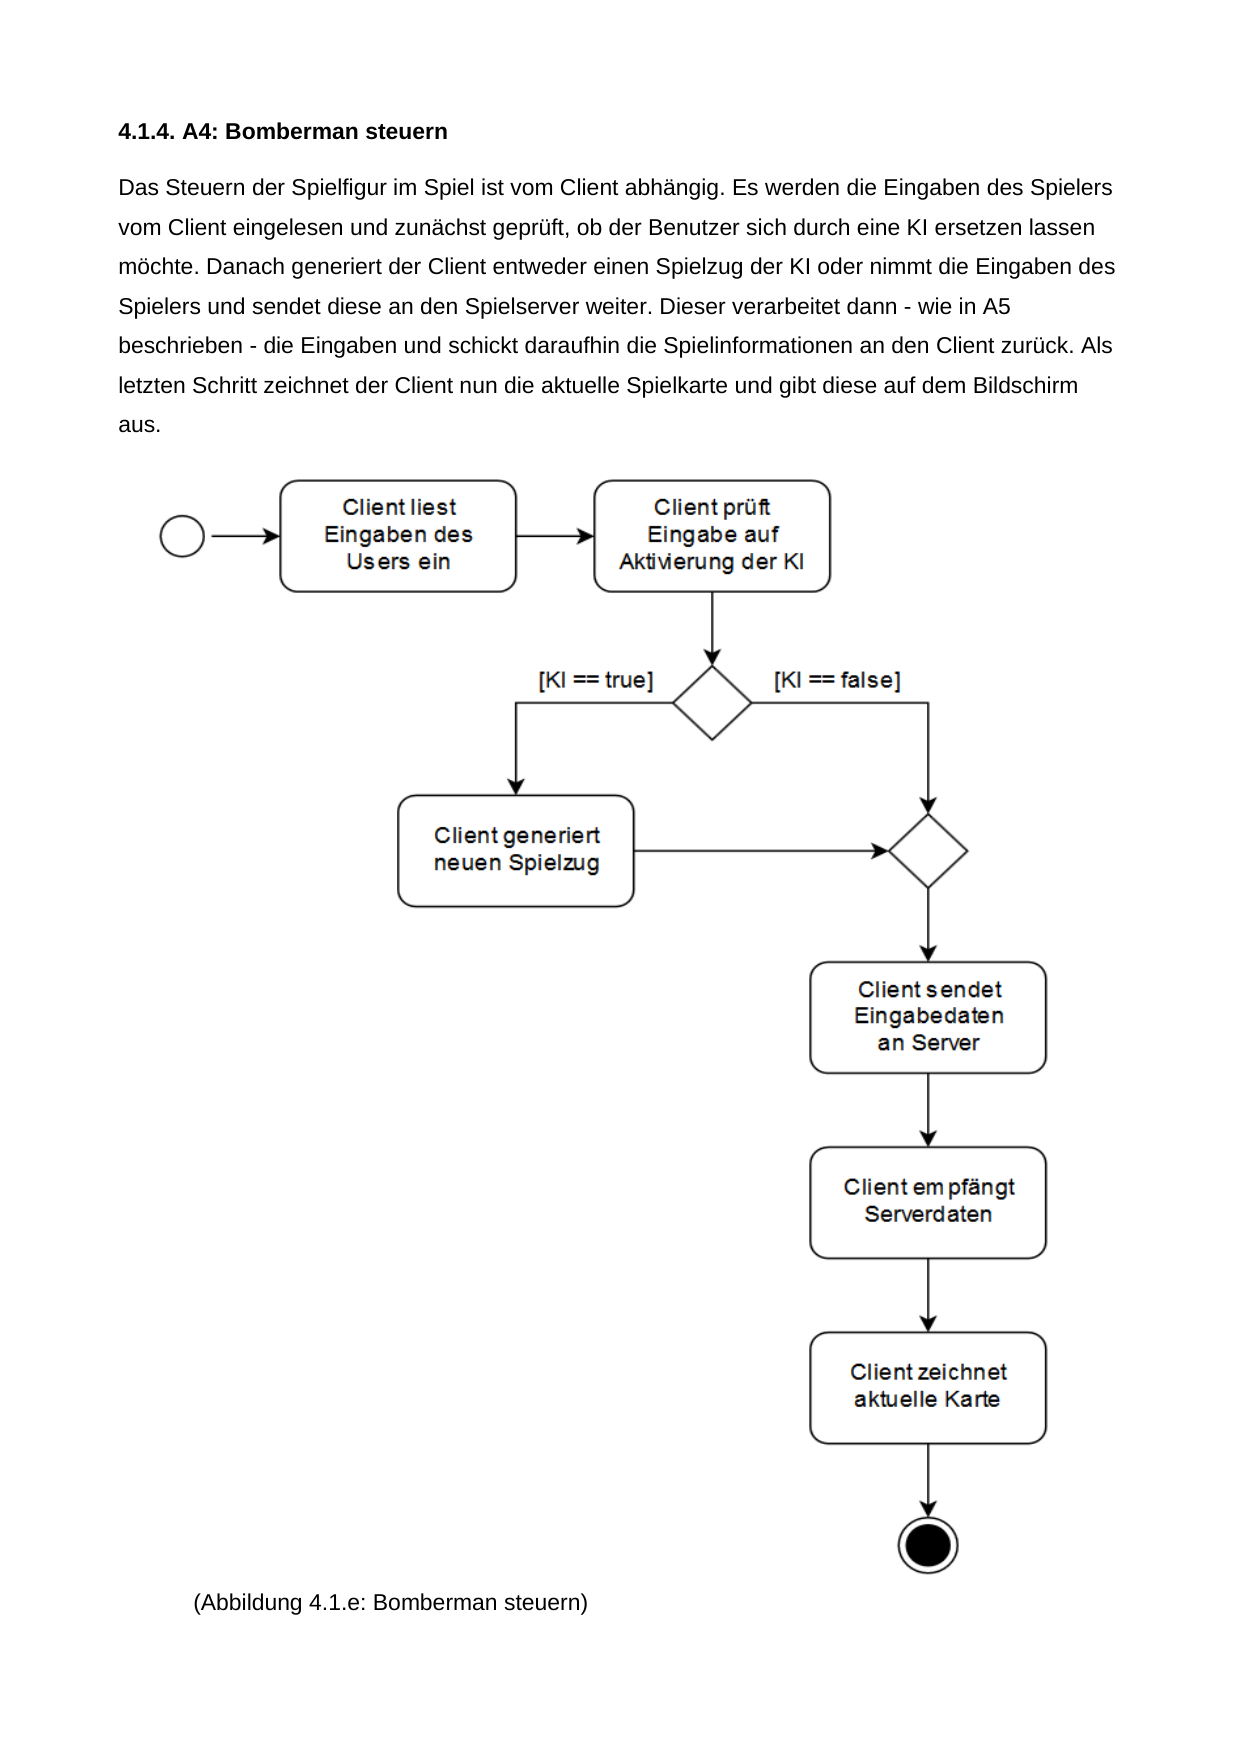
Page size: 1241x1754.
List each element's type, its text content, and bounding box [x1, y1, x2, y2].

text (Abbildung 4.1.e: Bomberman steuern) [118, 467, 1122, 1615]
text 4.1.4. A4: Bomberman steuern [118, 118, 1122, 144]
text Das Steuern der Spielfigur im Spiel ist vom Client abhängig. Es werden die Eingaben des Spielers vom Client eingelesen und zunächst geprüft, ob der Benutzer sich durch eine KI ersetzen lassen möchte. Danach generiert der Client entweder einen Spielzug der KI oder nimmt die Eingaben des Spielers und sendet diese an den Spielserver weiter. Dieser verarbeitet dann - wie in A5 beschrieben - die Eingaben und schickt daraufhin die Spielinformationen an den Client zurück. Als letzten Schritt zeichnet der Client nun die aktuelle Spielkarte und gibt diese auf dem Bildschirm aus. [118, 174, 1122, 437]
